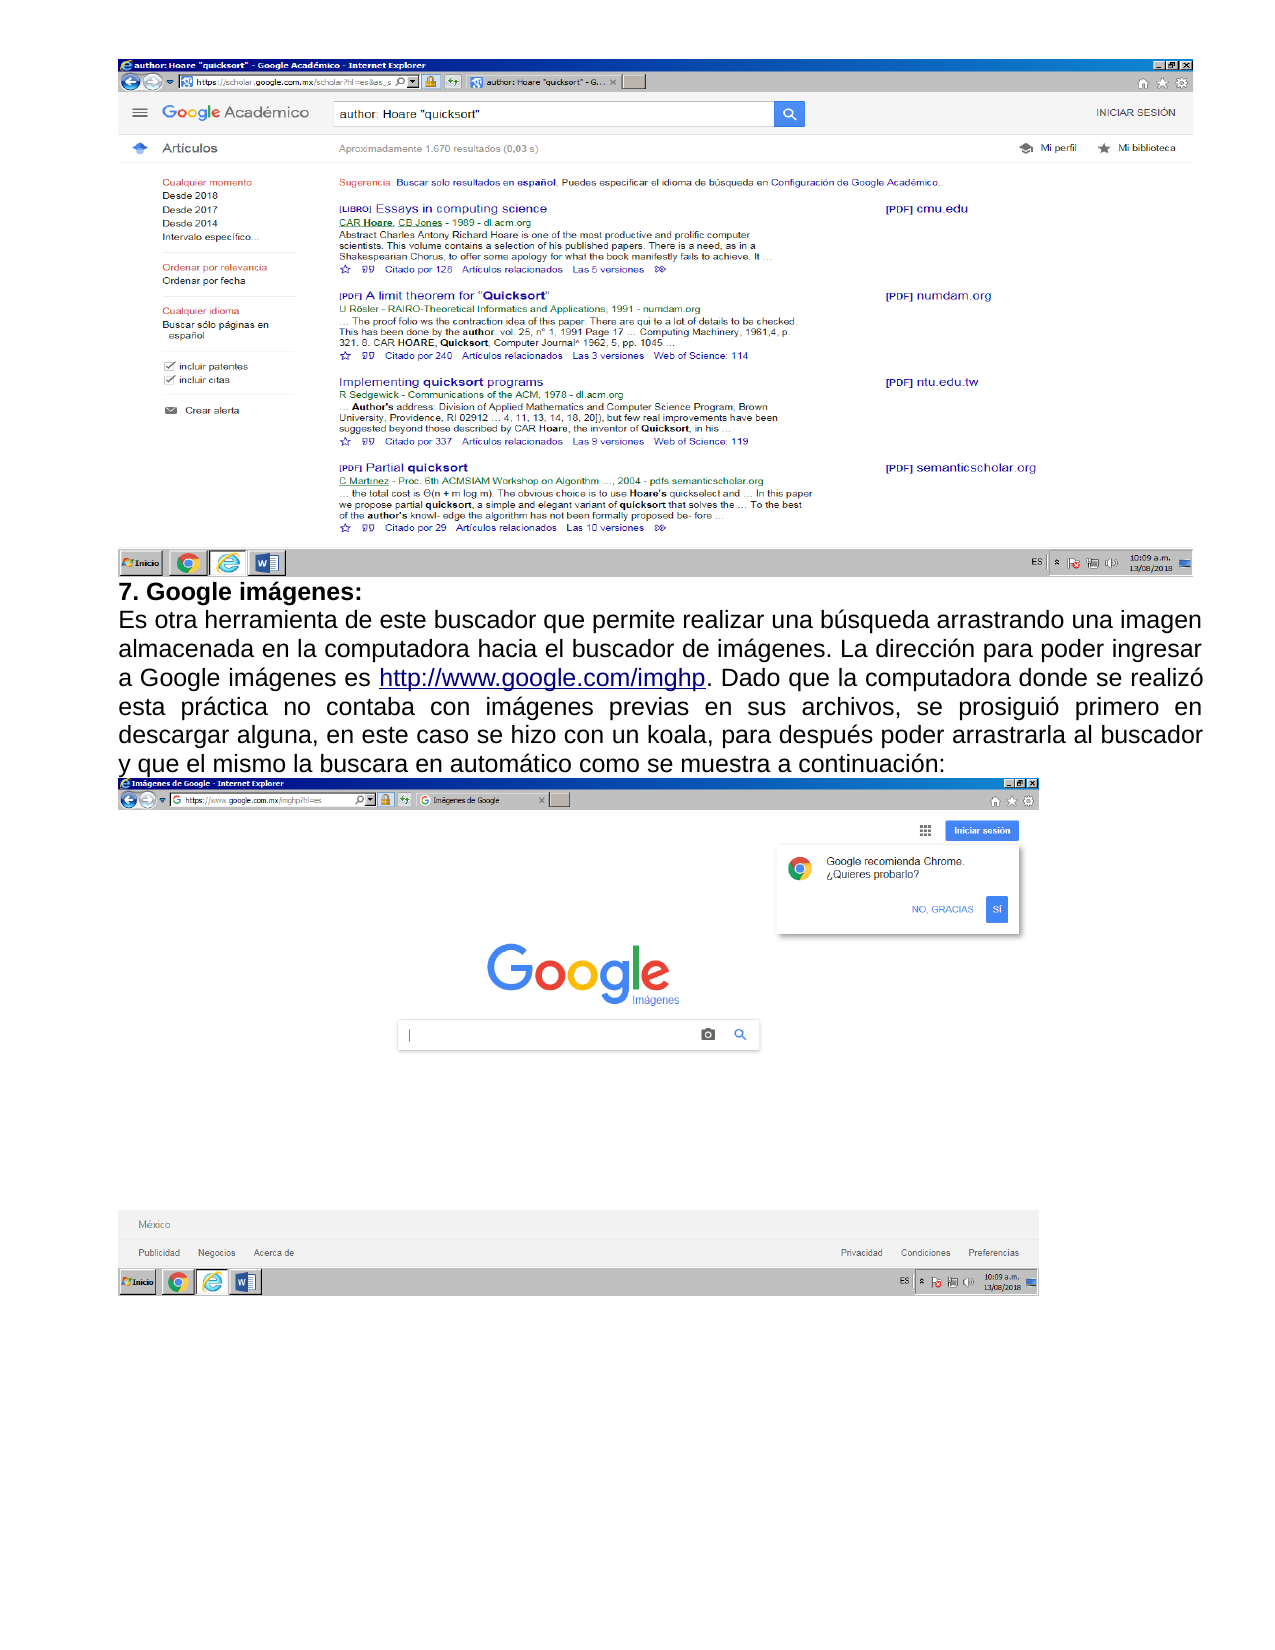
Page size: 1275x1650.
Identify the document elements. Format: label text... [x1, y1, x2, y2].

text 7. Google imágenes: [118, 577, 1205, 606]
text Es otra herramienta de este buscador que permite realizar una búsqueda arrastrando una imagen almacenada en la computadora hacia el buscador de imágenes. La dirección para poder ingresar a Google imágenes es http://www.google.com/imghp. Dado que la computadora donde se realizó esta práctica no contaba con imágenes previas en sus archivos, se prosiguió primero en descargar alguna, en este caso se hizo con un koala, para después poder arrastrarla al buscador y que el mismo la buscara en automático como se muestra a continuación: [118, 606, 1205, 778]
